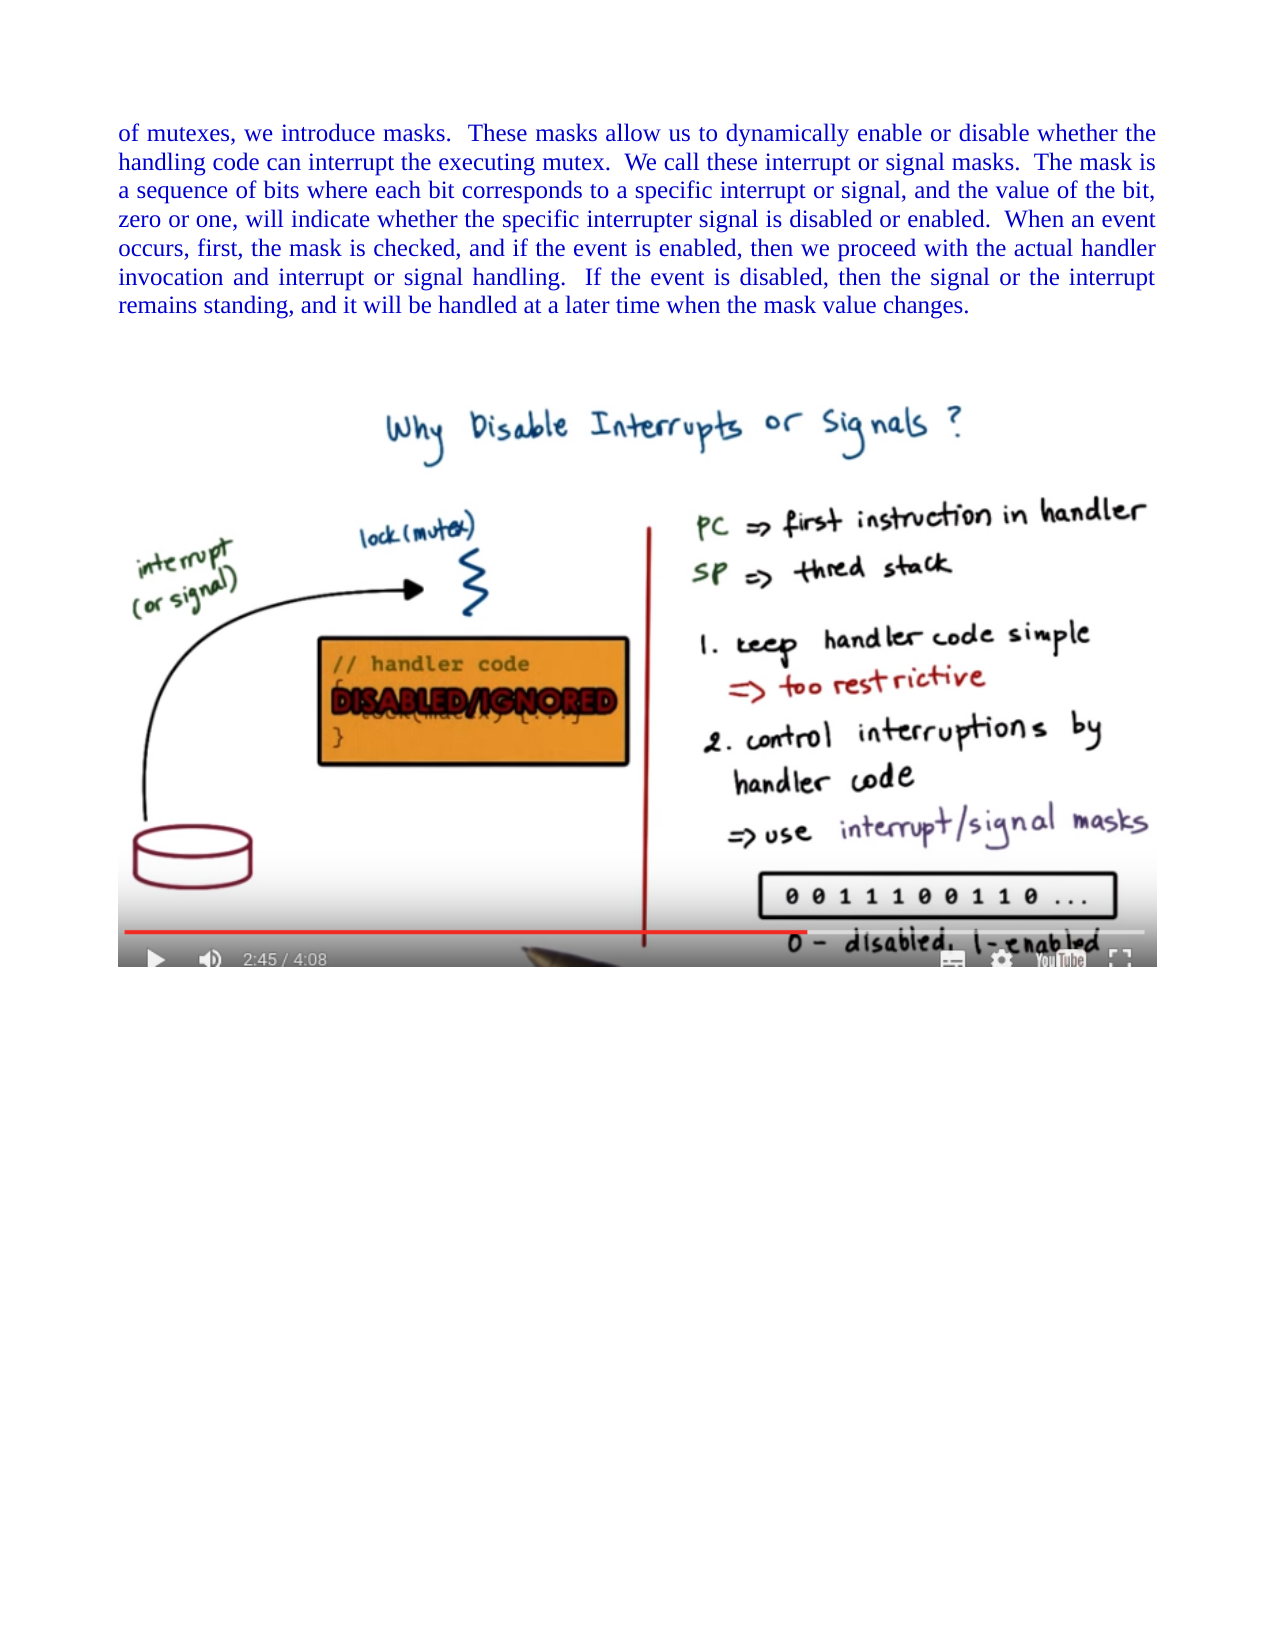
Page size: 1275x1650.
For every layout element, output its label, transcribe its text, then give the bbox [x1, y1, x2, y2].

text of mutexes, we introduce masks. These masks allow us to dynamically enable or disable whether the handling code can interrupt the executing mutex. We call these interrupt or signal masks. The mask is a sequence of bits where each bit corresponds to a specific interrupt or signal, and the value of the bit, zero or one, will indicate whether the specific interrupter signal is disabled or enabled. When an event occurs, first, the mask is checked, and if the event is enabled, then we proceed with the actual handler invocation and interrupt or signal handling. If the event is disabled, then the signal or the interrupt remains standing, and it will be handled at a later time when the mask value changes. [118, 118, 1157, 319]
picture [118, 405, 1157, 967]
